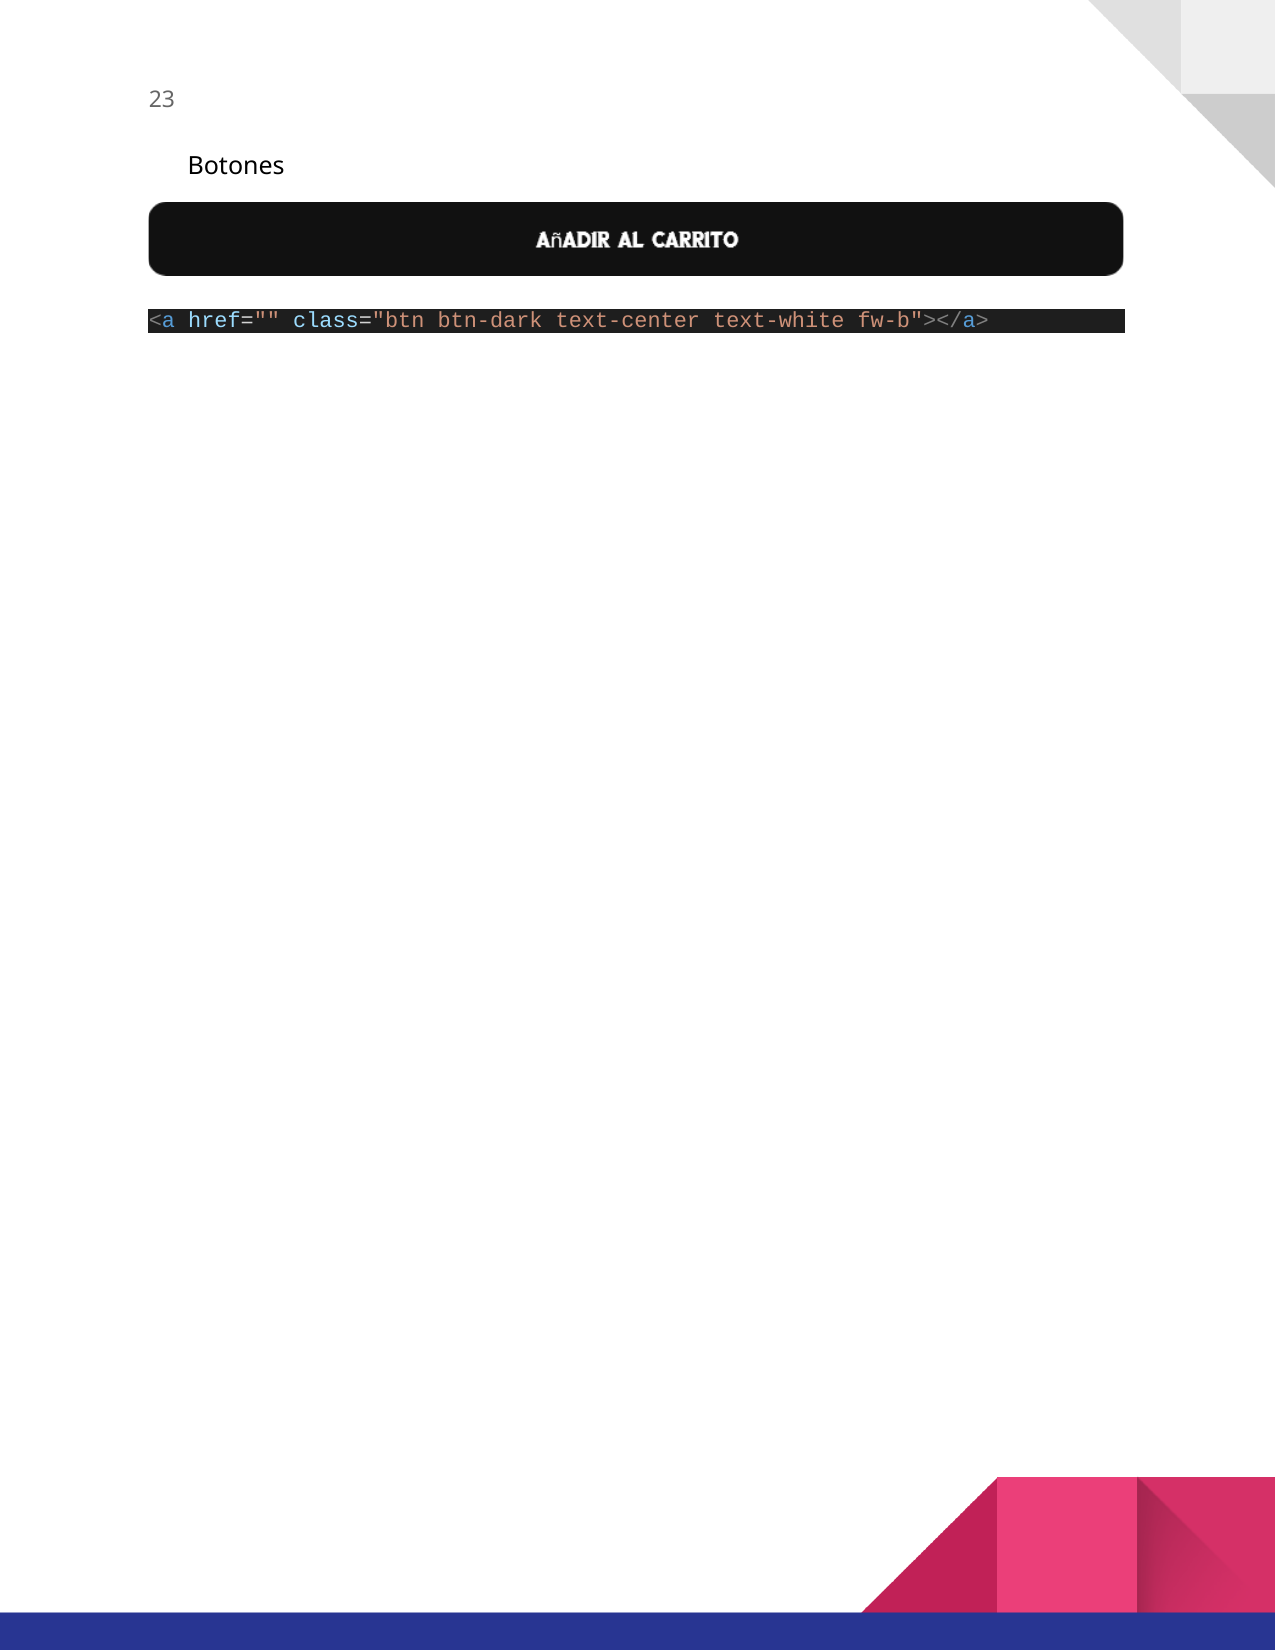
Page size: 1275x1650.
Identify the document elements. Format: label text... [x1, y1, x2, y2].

picture [148, 202, 1124, 276]
picture [1087, 0, 1275, 188]
subtitle Botones [187, 148, 1125, 182]
picture [0, 1475, 1275, 1650]
text <a href="" class="btn btn-dark text-center text-white fw-b"></a> [148, 309, 1125, 333]
